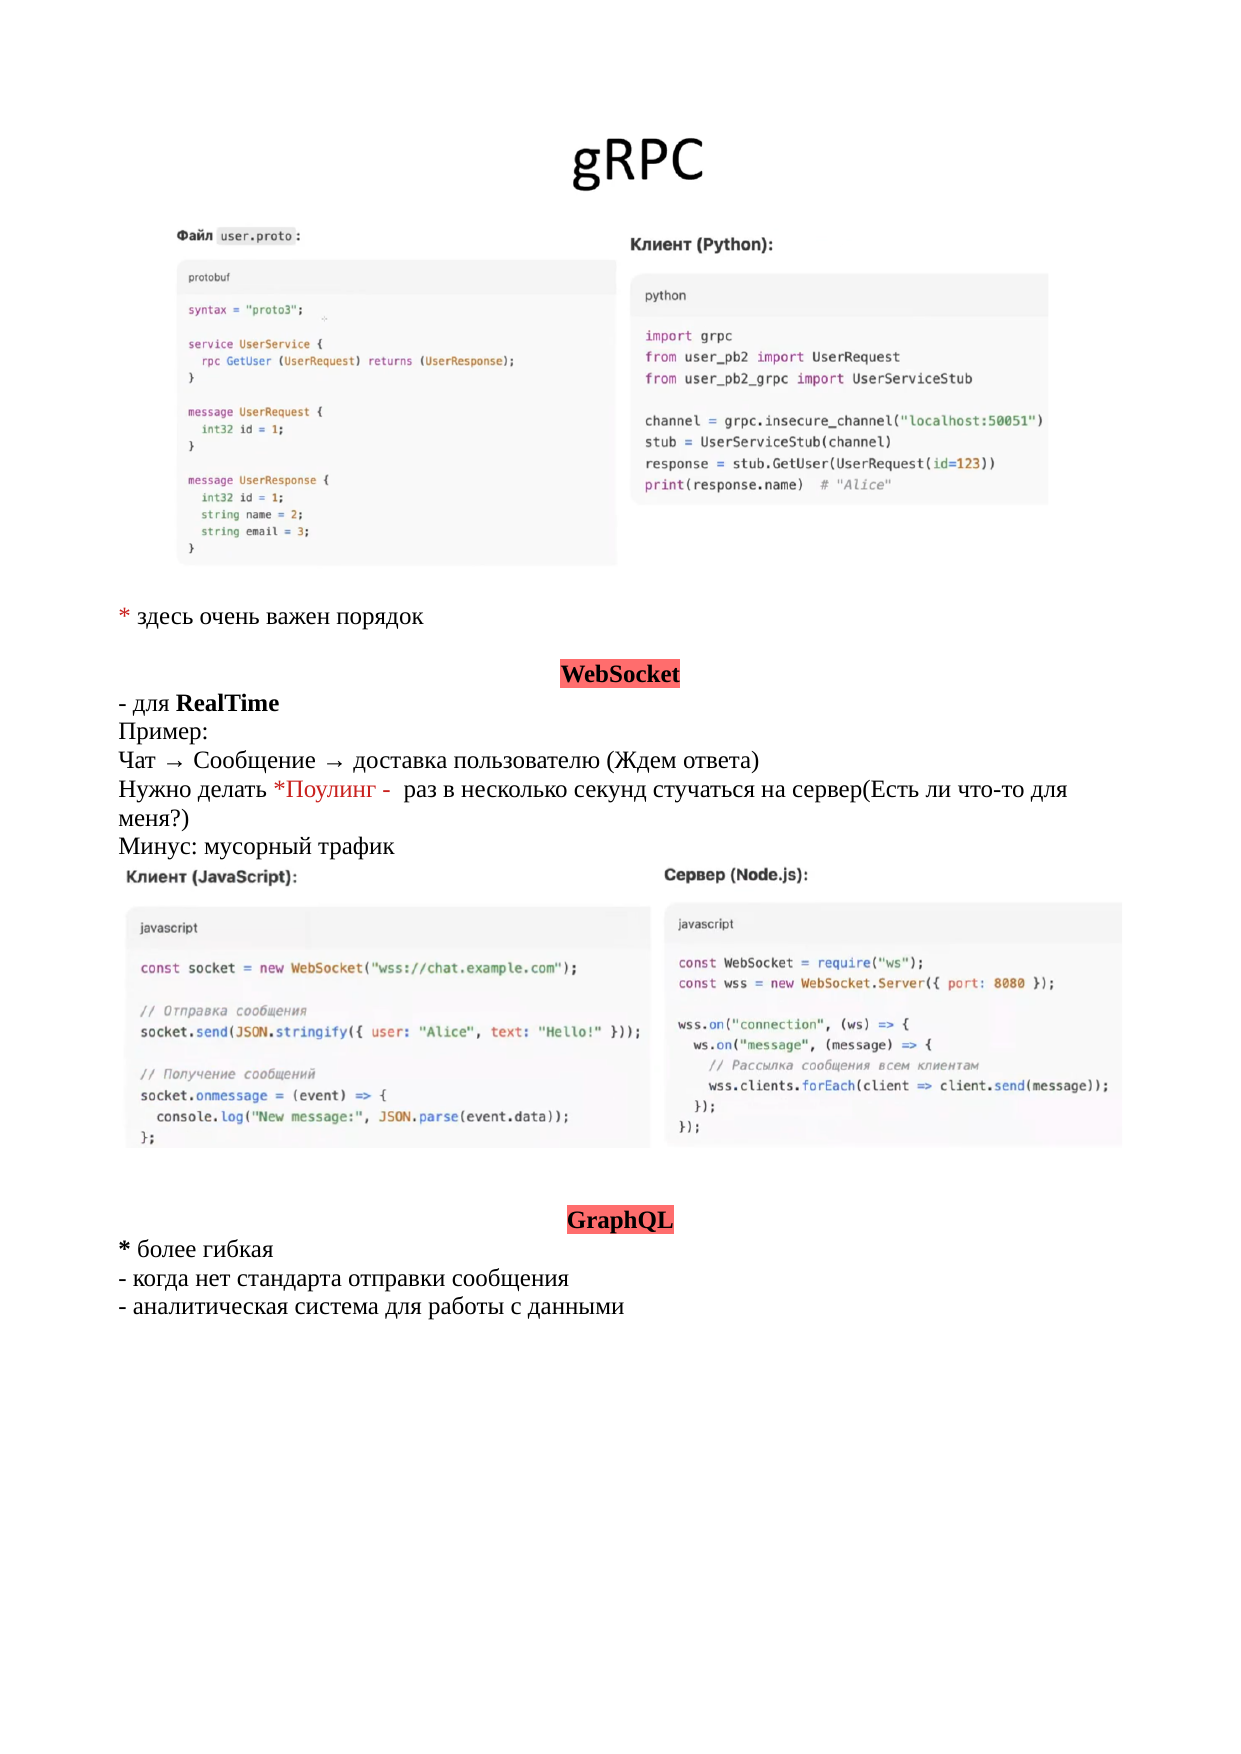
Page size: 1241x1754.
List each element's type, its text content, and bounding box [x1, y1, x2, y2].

picture [165, 135, 1049, 573]
text WebSocket [118, 659, 1122, 688]
text GraphQL [118, 1205, 1122, 1234]
text - для RealTime [118, 688, 1122, 716]
text - аналитическая система для работы с данными [118, 1291, 1122, 1320]
text * здесь очень важен порядок [118, 601, 1122, 630]
text Нужно делать *Поулинг - раз в несколько секунд стучаться на сервер(Есть ли что-то для меня?) [118, 774, 1122, 831]
text Минус: мусорный трафик [118, 831, 1122, 860]
text * более гибкая [118, 1234, 1122, 1263]
text Пример: [118, 716, 1122, 745]
text Чат → Сообщение → доставка пользователю (Ждем ответа) [118, 745, 1122, 774]
text - когда нет стандарта отправки сообщения [118, 1263, 1122, 1291]
picture [118, 860, 1123, 1148]
